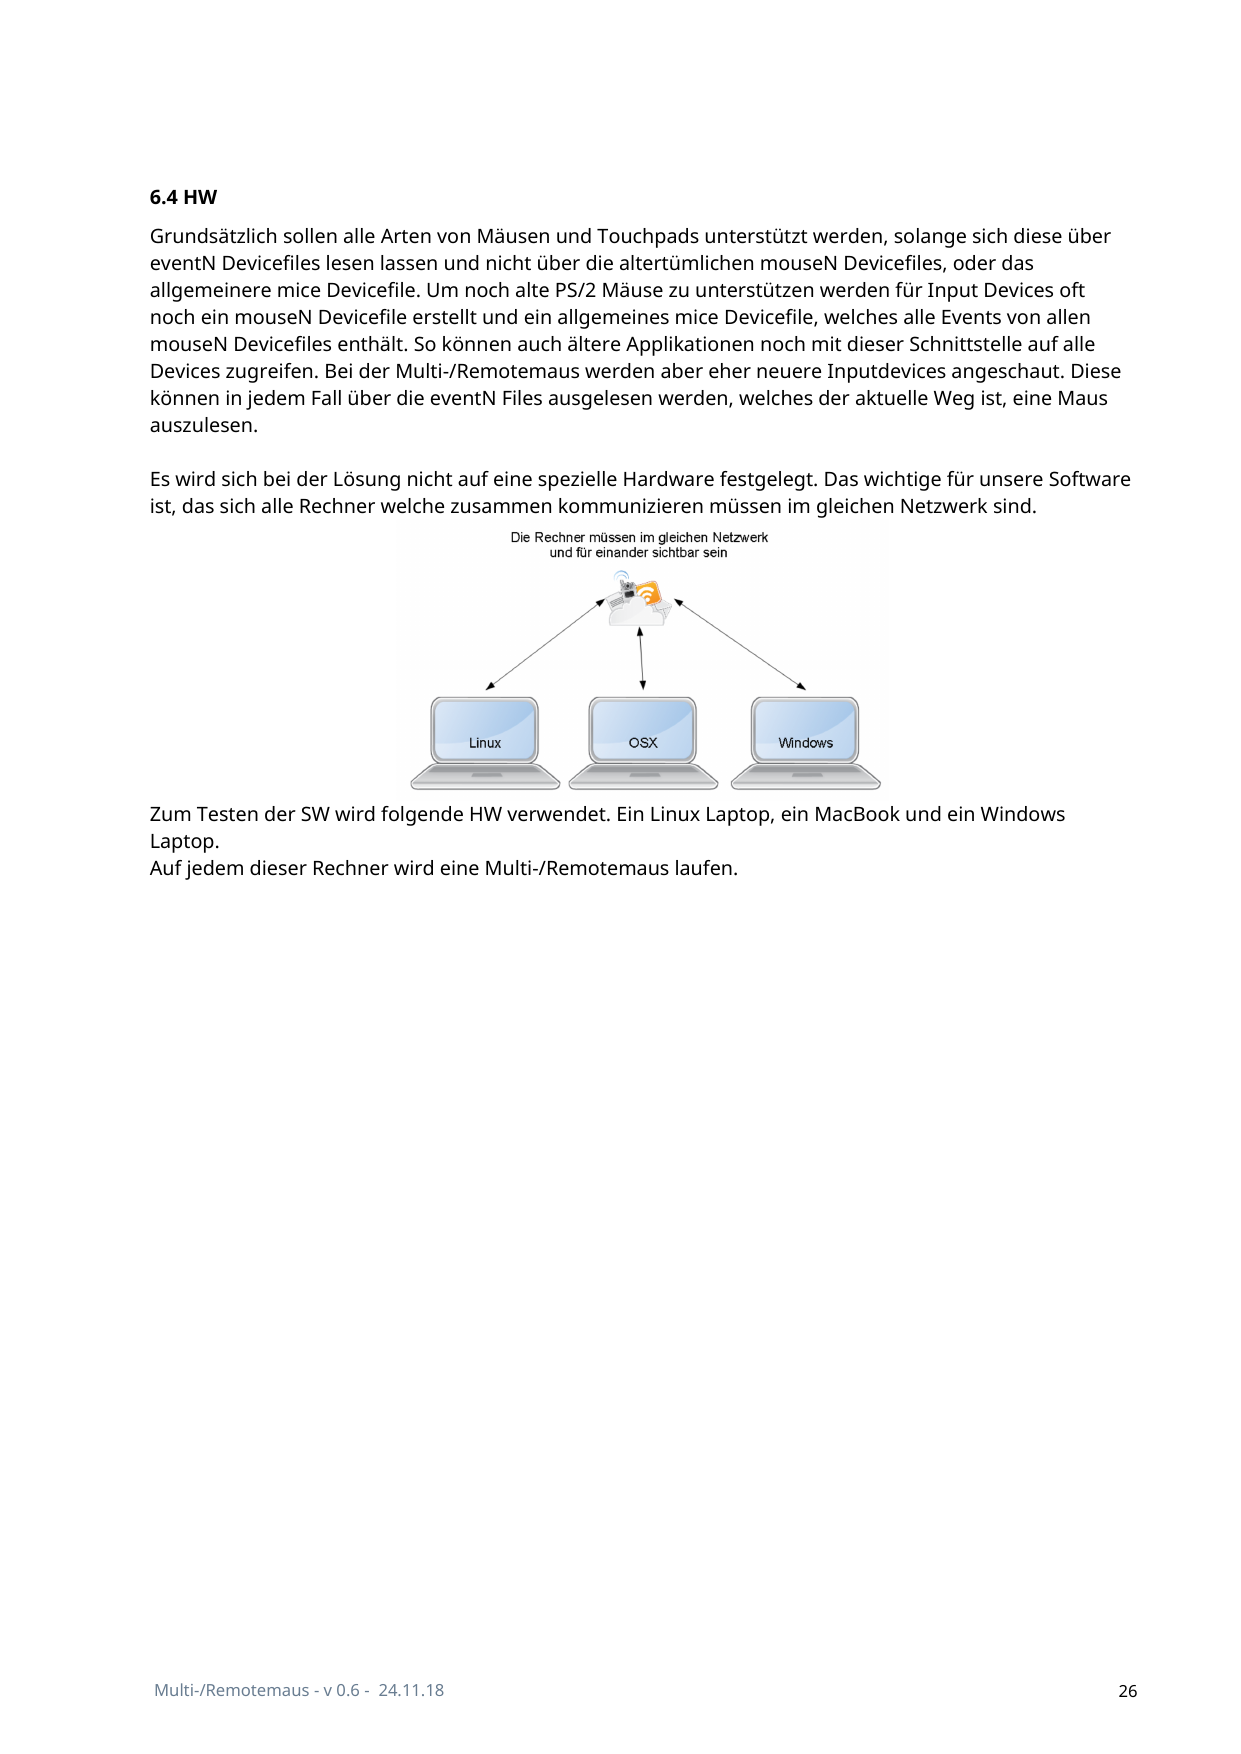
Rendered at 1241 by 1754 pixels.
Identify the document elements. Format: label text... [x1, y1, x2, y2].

picture [396, 519, 889, 801]
text Grundsätzlich sollen alle Arten von Mäusen und Touchpads unterstützt werden, solange sich diese über eventN Devicefiles lesen lassen und nicht über die altertümlichen mouseN Devicefiles, oder das allgemeinere mice Devicefile. Um noch alte PS/2 Mäuse zu unterstützen werden für Input Devices oft noch ein mouseN Devicefile erstellt und ein allgemeines mice Devicefile, welches alle Events von allen mouseN Devicefiles enthält. So können auch ältere Applikationen noch mit dieser Schnittstelle auf alle Devices zugreifen. Bei der Multi-/Remotemaus werden aber eher neuere Inputdevices angeschaut. Diese können in jedem Fall über die eventN Files ausgelesen werden, welches der aktuelle Weg ist, eine Maus auszulesen. [149, 223, 1136, 438]
subtitle HW [149, 183, 1136, 210]
text Auf jedem dieser Rechner wird eine Multi-/Remotemaus laufen. [149, 854, 1136, 881]
text Zum Testen der SW wird folgende HW verwendet. Ein Linux Laptop, ein MacBook und ein Windows Laptop. [149, 519, 1136, 854]
text Es wird sich bei der Lösung nicht auf eine spezielle Hardware festgelegt. Das wichtige für unsere Software ist, das sich alle Rechner welche zusammen kommunizieren müssen im gleichen Netzwerk sind. [149, 465, 1136, 519]
